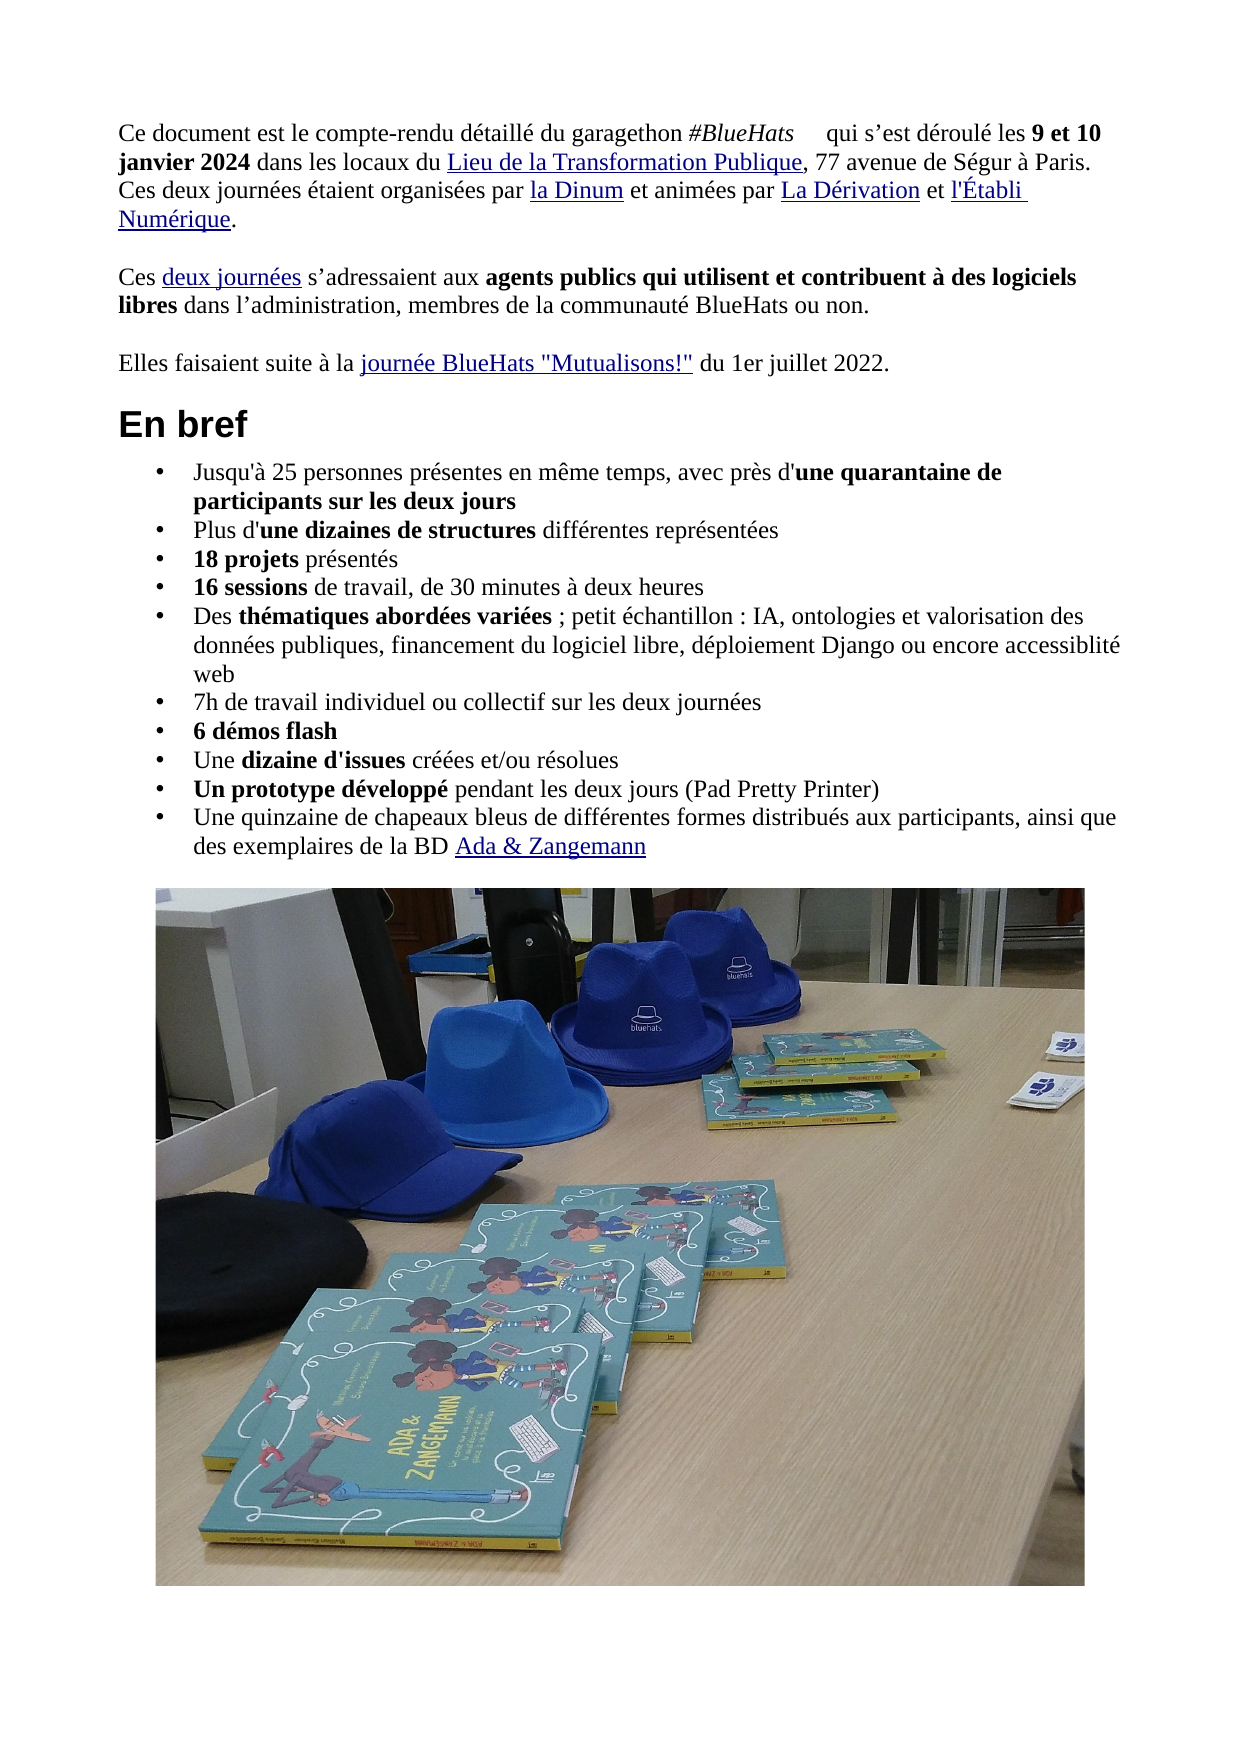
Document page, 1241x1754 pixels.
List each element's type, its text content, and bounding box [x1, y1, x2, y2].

picture [155, 888, 1085, 1586]
list 6 démos flash [156, 716, 1122, 745]
list Plus d'une dizaines de structures différentes représentées [156, 515, 1122, 544]
list 16 sessions de travail, de 30 minutes à deux heures [156, 572, 1122, 601]
list Une dizaine d'issues créées et/ou résolues [156, 745, 1122, 774]
list Des thématiques abordées variées ; petit échantillon : IA, ontologies et valorisation des données publiques, financement du logiciel libre, déploiement Django ou encore accessiblité web [156, 601, 1122, 687]
list Une quinzaine de chapeaux bleus de différentes formes distribués aux participants, ainsi que des exemplaires de la BD Ada & Zangemann [156, 802, 1122, 860]
text Elles faisaient suite à la journée BlueHats "Mutualisons!" du 1er juillet 2022. [118, 348, 1122, 377]
list Un prototype développé pendant les deux jours (Pad Pretty Printer) [156, 774, 1122, 802]
list 7h de travail individuel ou collectif sur les deux journées [156, 687, 1122, 716]
list 18 projets présentés [156, 544, 1122, 572]
subtitle En bref [118, 402, 1122, 445]
list Jusqu'à 25 personnes présentes en même temps, avec près d'une quarantaine de participants sur les deux jours [156, 457, 1122, 515]
text Ce document est le compte-rendu détaillé du garagethon #BlueHats 🧢 qui s’est déroulé les 9 et 10 janvier 2024 dans les locaux du Lieu de la Transformation Publique, 77 avenue de Ségur à Paris. Ces deux journées étaient organisées par la Dinum et animées par La Dérivation et l'Établi Numérique. [118, 118, 1122, 233]
text Ces deux journées s’adressaient aux agents publics qui utilisent et contribuent à des logiciels libres dans l’administration, membres de la communauté BlueHats ou non. [118, 262, 1122, 319]
